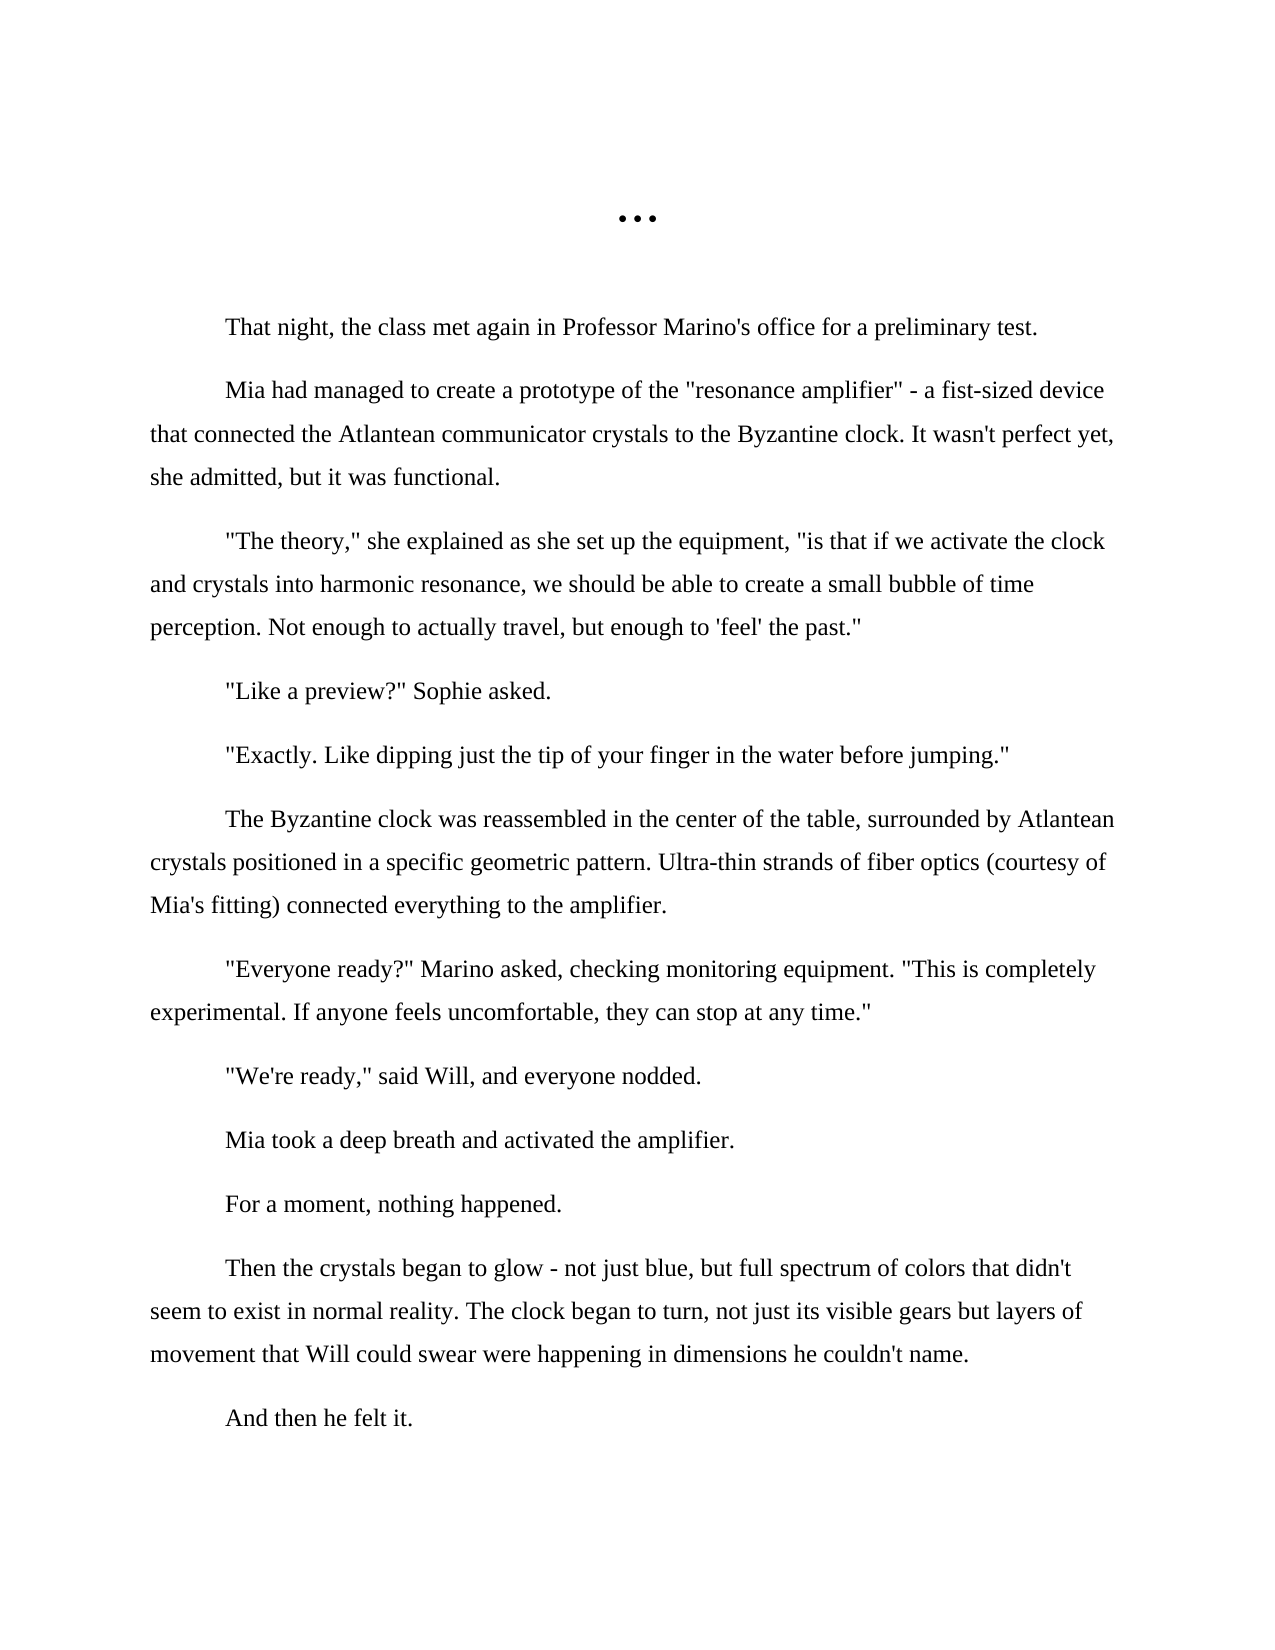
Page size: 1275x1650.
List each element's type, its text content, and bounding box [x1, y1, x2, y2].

text "The theory," she explained as she set up the equipment, "is that if we activate the clock and crystals into harmonic resonance, we should be able to create a small bubble of time perception. Not enough to actually travel, but enough to 'feel' the past." [150, 526, 1125, 641]
text Then the crystals began to glow - not just blue, but full spectrum of colors that didn't seem to exist in normal reality. The clock began to turn, not just its visible gears but layers of movement that Will could swear were happening in dimensions he couldn't name. [150, 1253, 1125, 1368]
text "Everyone ready?" Marino asked, checking monitoring equipment. "This is completely experimental. If anyone feels uncomfortable, they can stop at any time." [150, 954, 1125, 1026]
text "We're ready," said Will, and everyone nodded. [150, 1061, 1125, 1090]
text "Like a preview?" Sophie asked. [150, 676, 1125, 705]
text • • • [150, 204, 1125, 233]
text "Exactly. Like dipping just the tip of your finger in the water before jumping." [150, 740, 1125, 769]
text The Byzantine clock was reassembled in the center of the table, surrounded by Atlantean crystals positioned in a specific geometric pattern. Ultra-thin strands of fiber optics (courtesy of Mia's fitting) connected everything to the amplifier. [150, 804, 1125, 919]
text For a moment, nothing happened. [150, 1189, 1125, 1218]
text And then he felt it. [150, 1403, 1125, 1432]
text Mia had managed to create a prototype of the "resonance amplifier" - a fist-sized device that connected the Atlantean communicator crystals to the Byzantine clock. It wasn't perfect yet, she admitted, but it was functional. [150, 376, 1125, 491]
text Mia took a deep breath and activated the amplifier. [150, 1125, 1125, 1154]
text That night, the class met again in Professor Marino's office for a preliminary test. [150, 312, 1125, 340]
